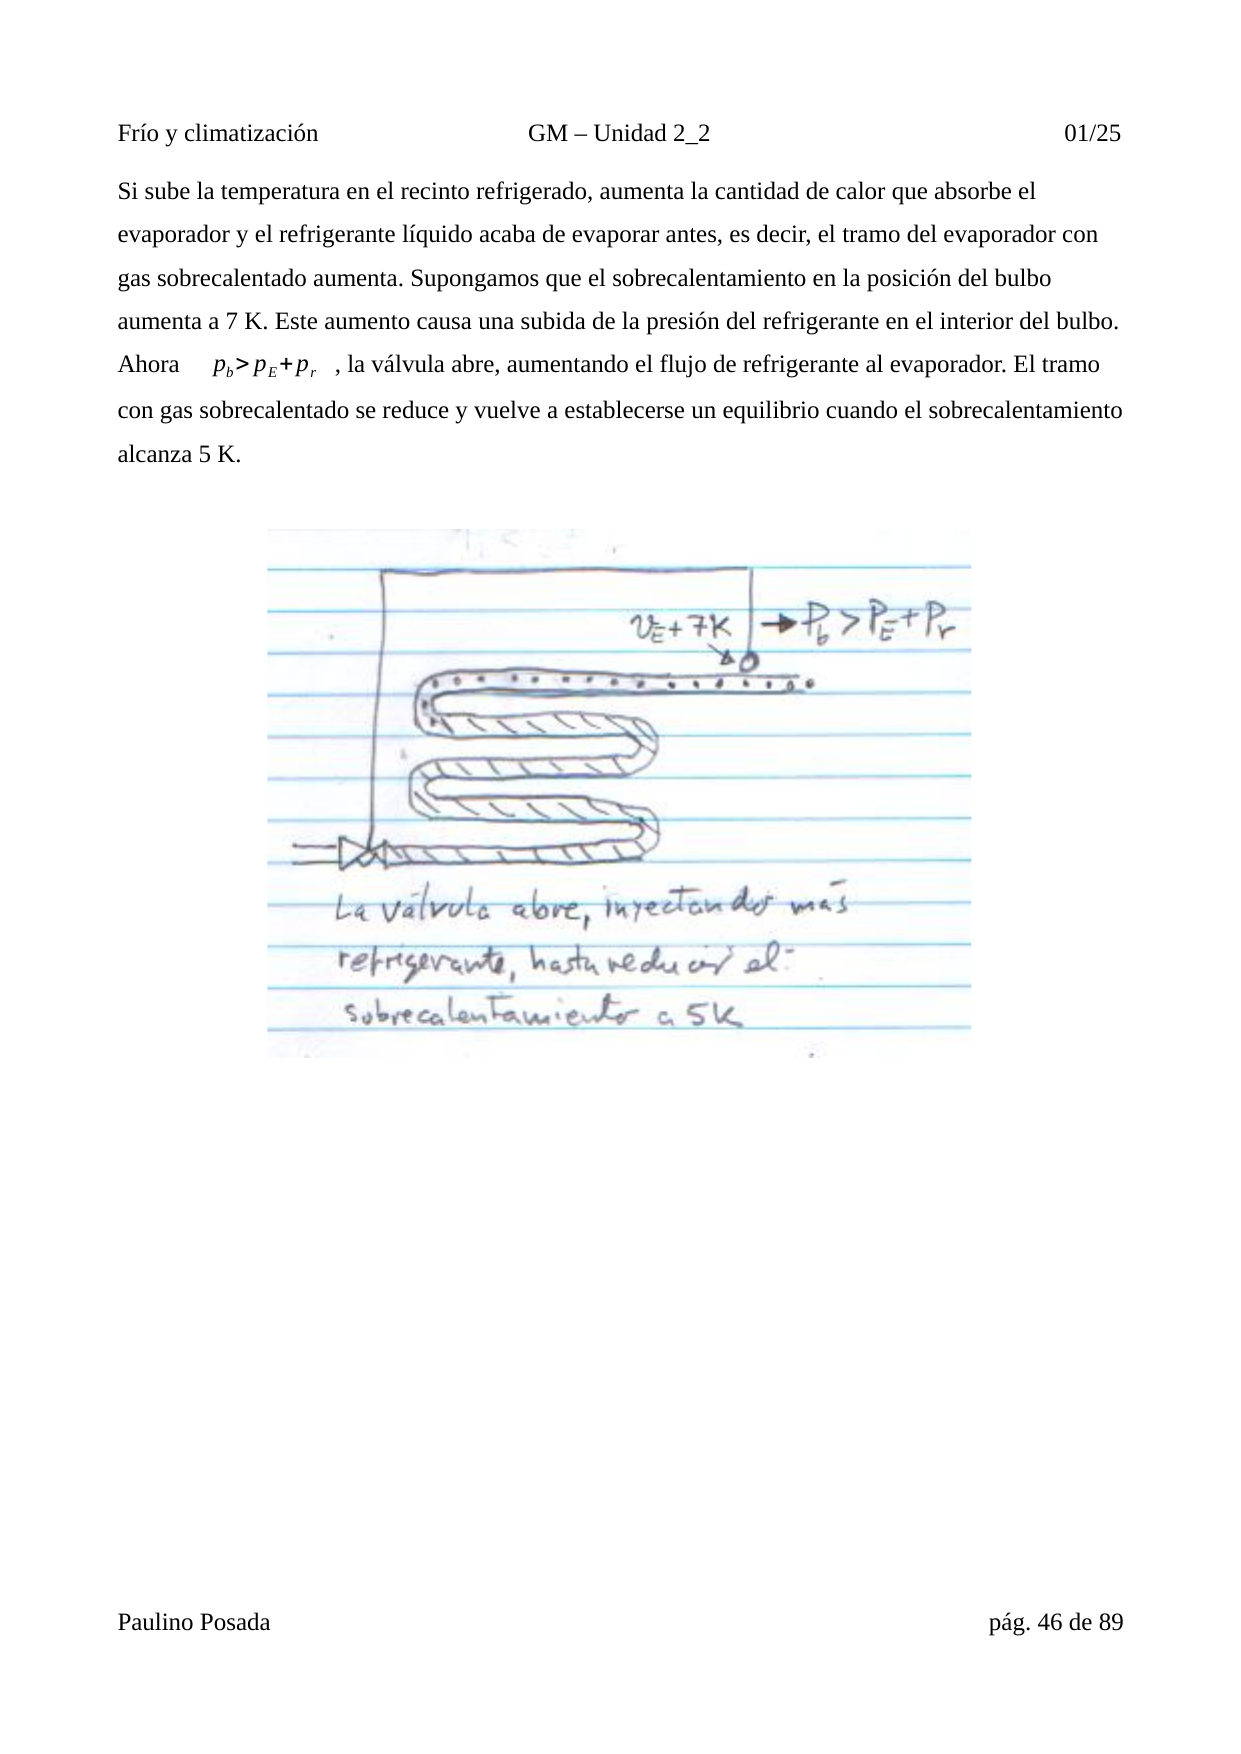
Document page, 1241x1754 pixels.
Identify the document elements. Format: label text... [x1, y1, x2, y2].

picture [267, 529, 972, 1058]
text Si sube la temperatura en el recinto refrigerado, aumenta la cantidad de calor que absorbe el evaporador y el refrigerante líquido acaba de evaporar antes, es decir, el tramo del evaporador con gas sobrecalentado aumenta. Supongamos que el sobrecalentamiento en la posición del bulbo aumenta a 7 K. Este aumento causa una subida de la presión del refrigerante en el interior del bulbo. Ahora , la válvula abre, aumentando el flujo de refrigerante al evaporador. El tramo con gas sobrecalentado se reduce y vuelve a establecerse un equilibrio cuando el sobrecalentamiento alcanza 5 K. [117, 176, 1123, 467]
